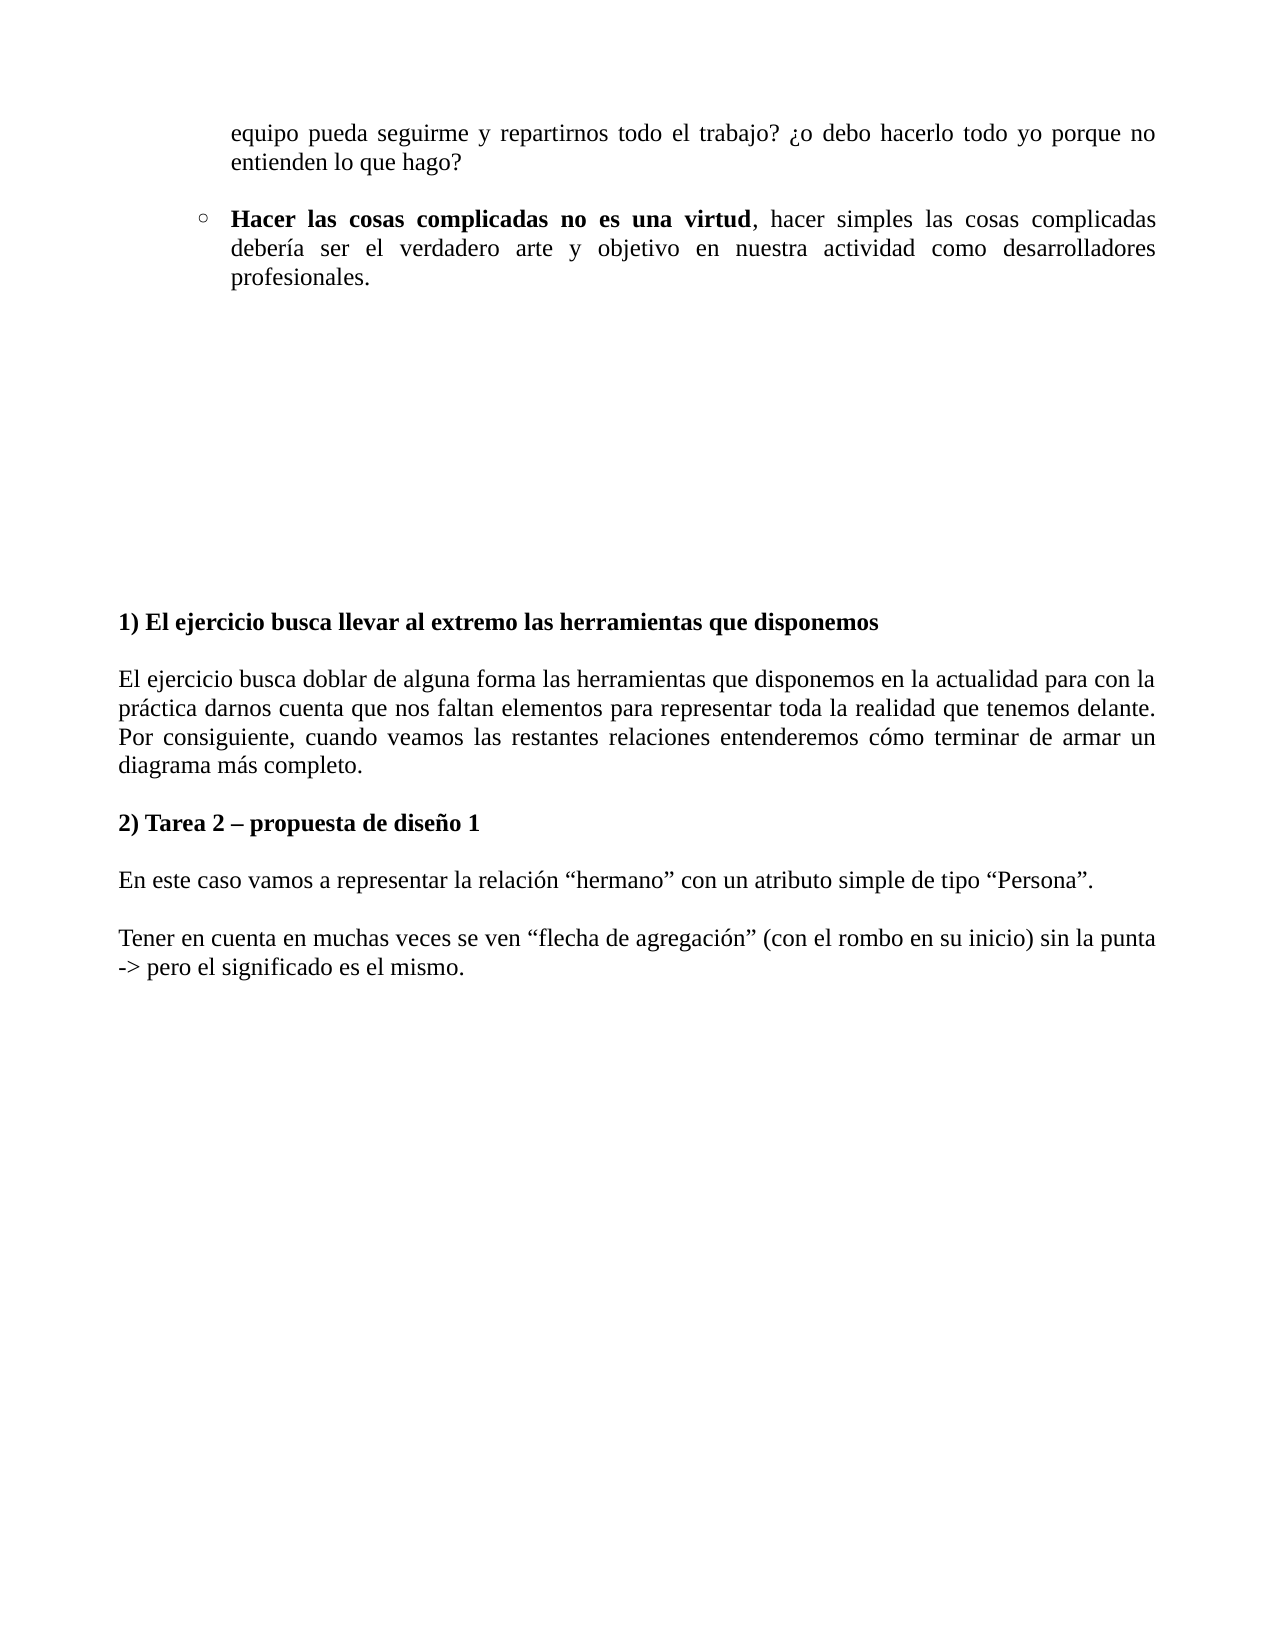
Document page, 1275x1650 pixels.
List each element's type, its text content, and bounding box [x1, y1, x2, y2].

text Tener en cuenta en muchas veces se ven “flecha de agregación” (con el rombo en su inicio) sin la punta -> pero el significado es el mismo. [118, 923, 1157, 981]
text 1) El ejercicio busca llevar al extremo las herramientas que disponemos [118, 607, 1157, 636]
list Hacer las cosas complicadas no es una virtud, hacer simples las cosas complicadas debería ser el verdadero arte y objetivo en nuestra actividad como desarrolladores profesionales. [193, 204, 1157, 291]
list equipo pueda seguirme y repartirnos todo el trabajo? ¿o debo hacerlo todo yo porque no entienden lo que hago? [193, 118, 1157, 176]
text El ejercicio busca doblar de alguna forma las herramientas que disponemos en la actualidad para con la práctica darnos cuenta que nos faltan elementos para representar toda la realidad que tenemos delante. Por consiguiente, cuando veamos las restantes relaciones entenderemos cómo terminar de armar un diagrama más completo. [118, 664, 1157, 779]
text 2) Tarea 2 – propuesta de diseño 1 [118, 808, 1157, 837]
text En este caso vamos a representar la relación “hermano” con un atributo simple de tipo “Persona”. [118, 866, 1157, 894]
